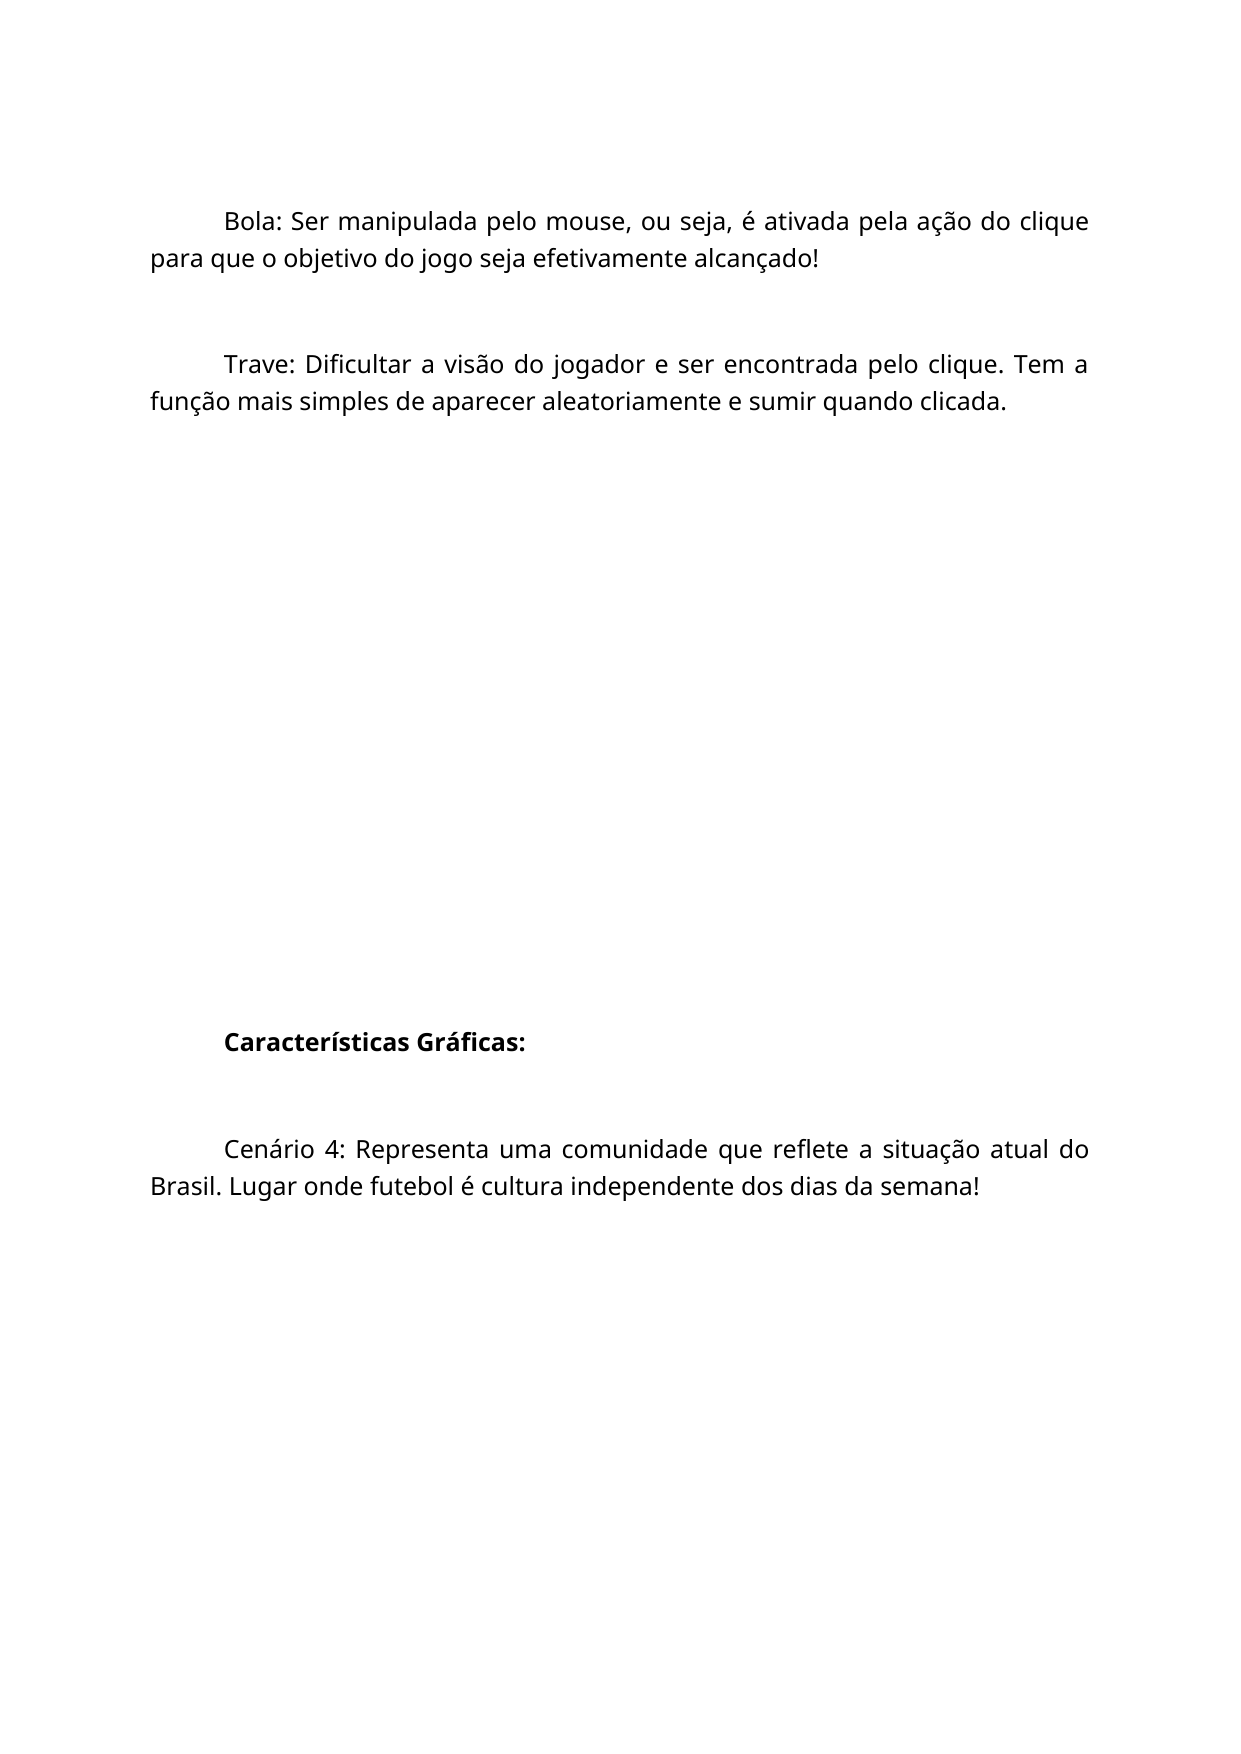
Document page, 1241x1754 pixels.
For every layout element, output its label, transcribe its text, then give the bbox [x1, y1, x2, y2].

text Bola: Ser manipulada pelo mouse, ou seja, é ativada pela ação do clique para que o objetivo do jogo seja efetivamente alcançado! [150, 203, 1090, 274]
text Características Gráficas: [150, 1025, 1090, 1059]
text Trave: Dificultar a visão do jogador e ser encontrada pelo clique. Tem a função mais simples de aparecer aleatoriamente e sumir quando clicada. [150, 347, 1090, 418]
text Cenário 4: Representa uma comunidade que reflete a situação atual do Brasil. Lugar onde futebol é cultura independente dos dias da semana! [150, 1132, 1090, 1203]
